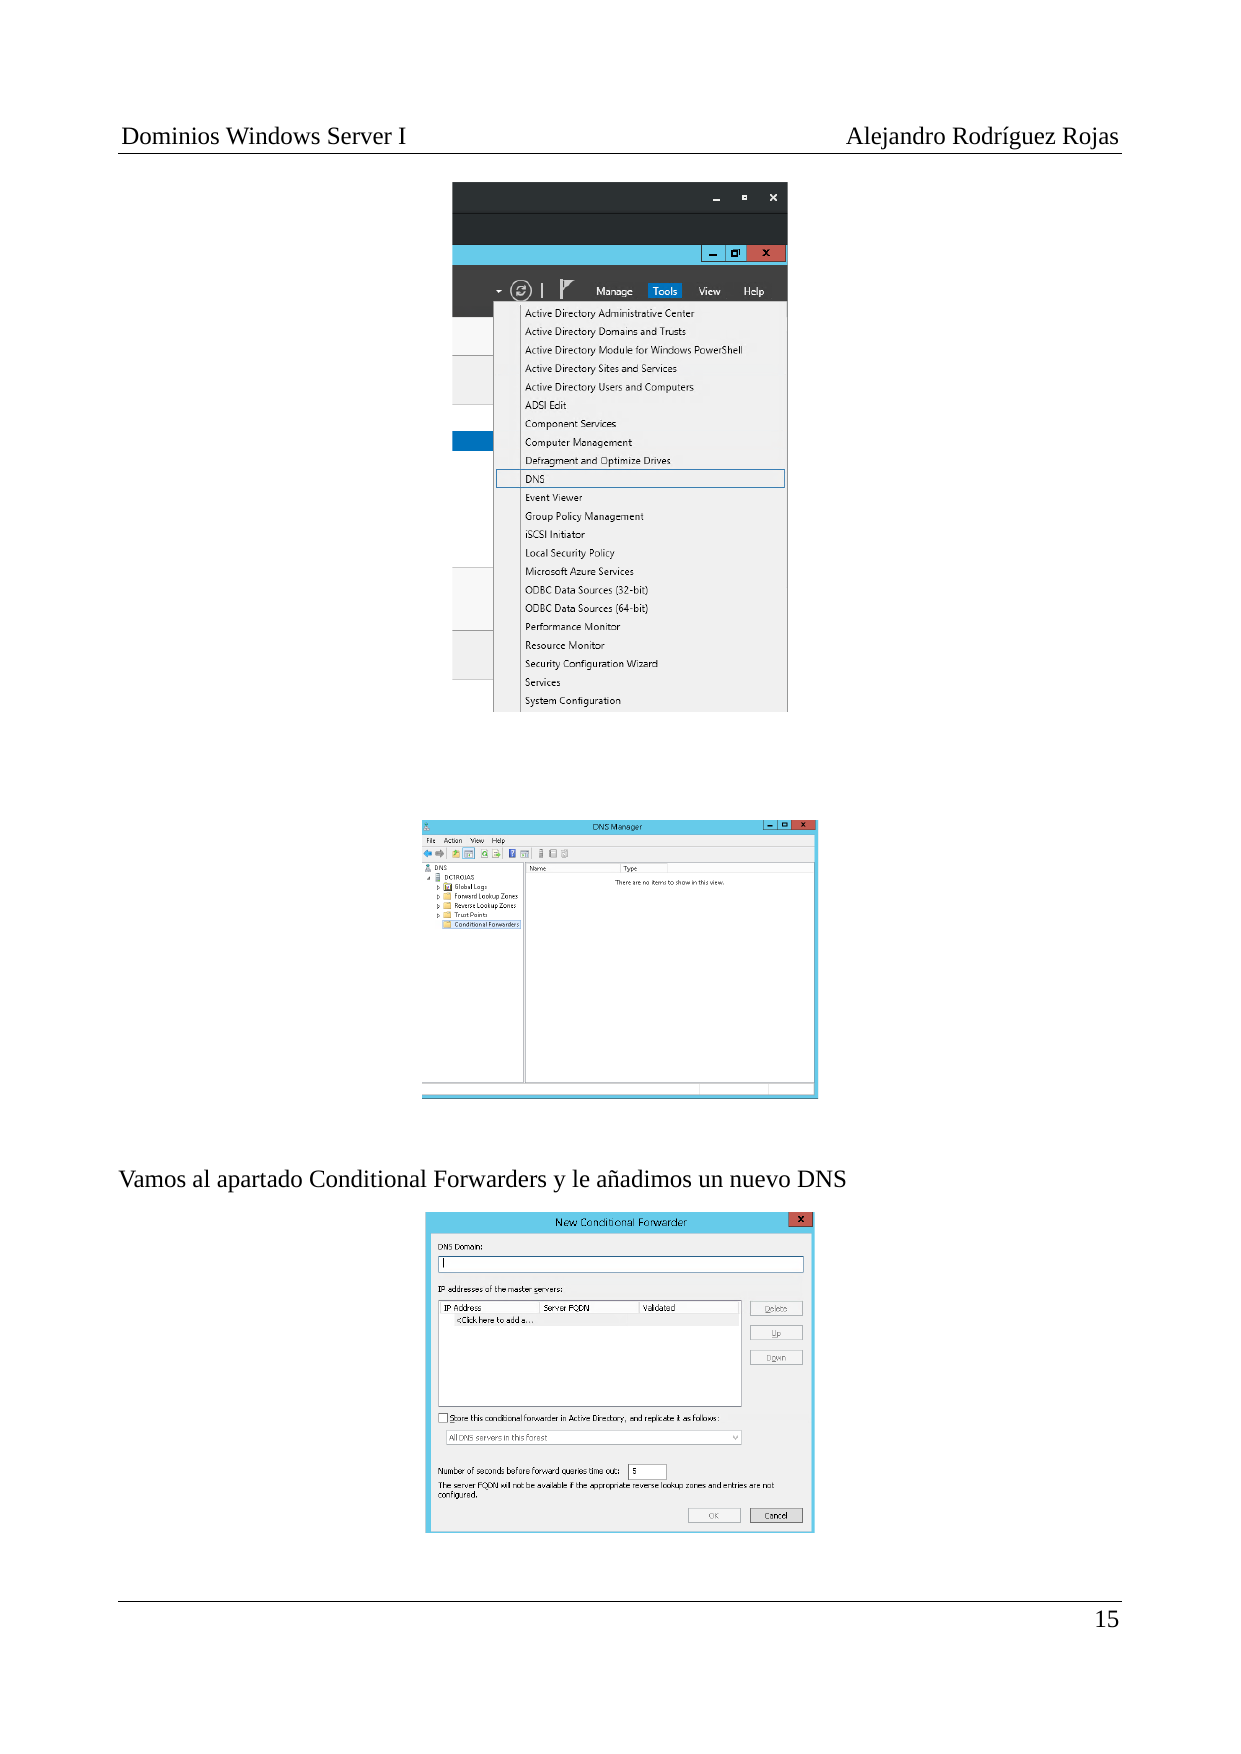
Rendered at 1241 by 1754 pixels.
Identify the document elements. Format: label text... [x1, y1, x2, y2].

picture [425, 1212, 516, 1533]
text Vamos al apartado Conditional Forwarders y le añadimos un nuevo DNS [118, 1164, 1122, 1192]
picture [422, 820, 481, 1099]
